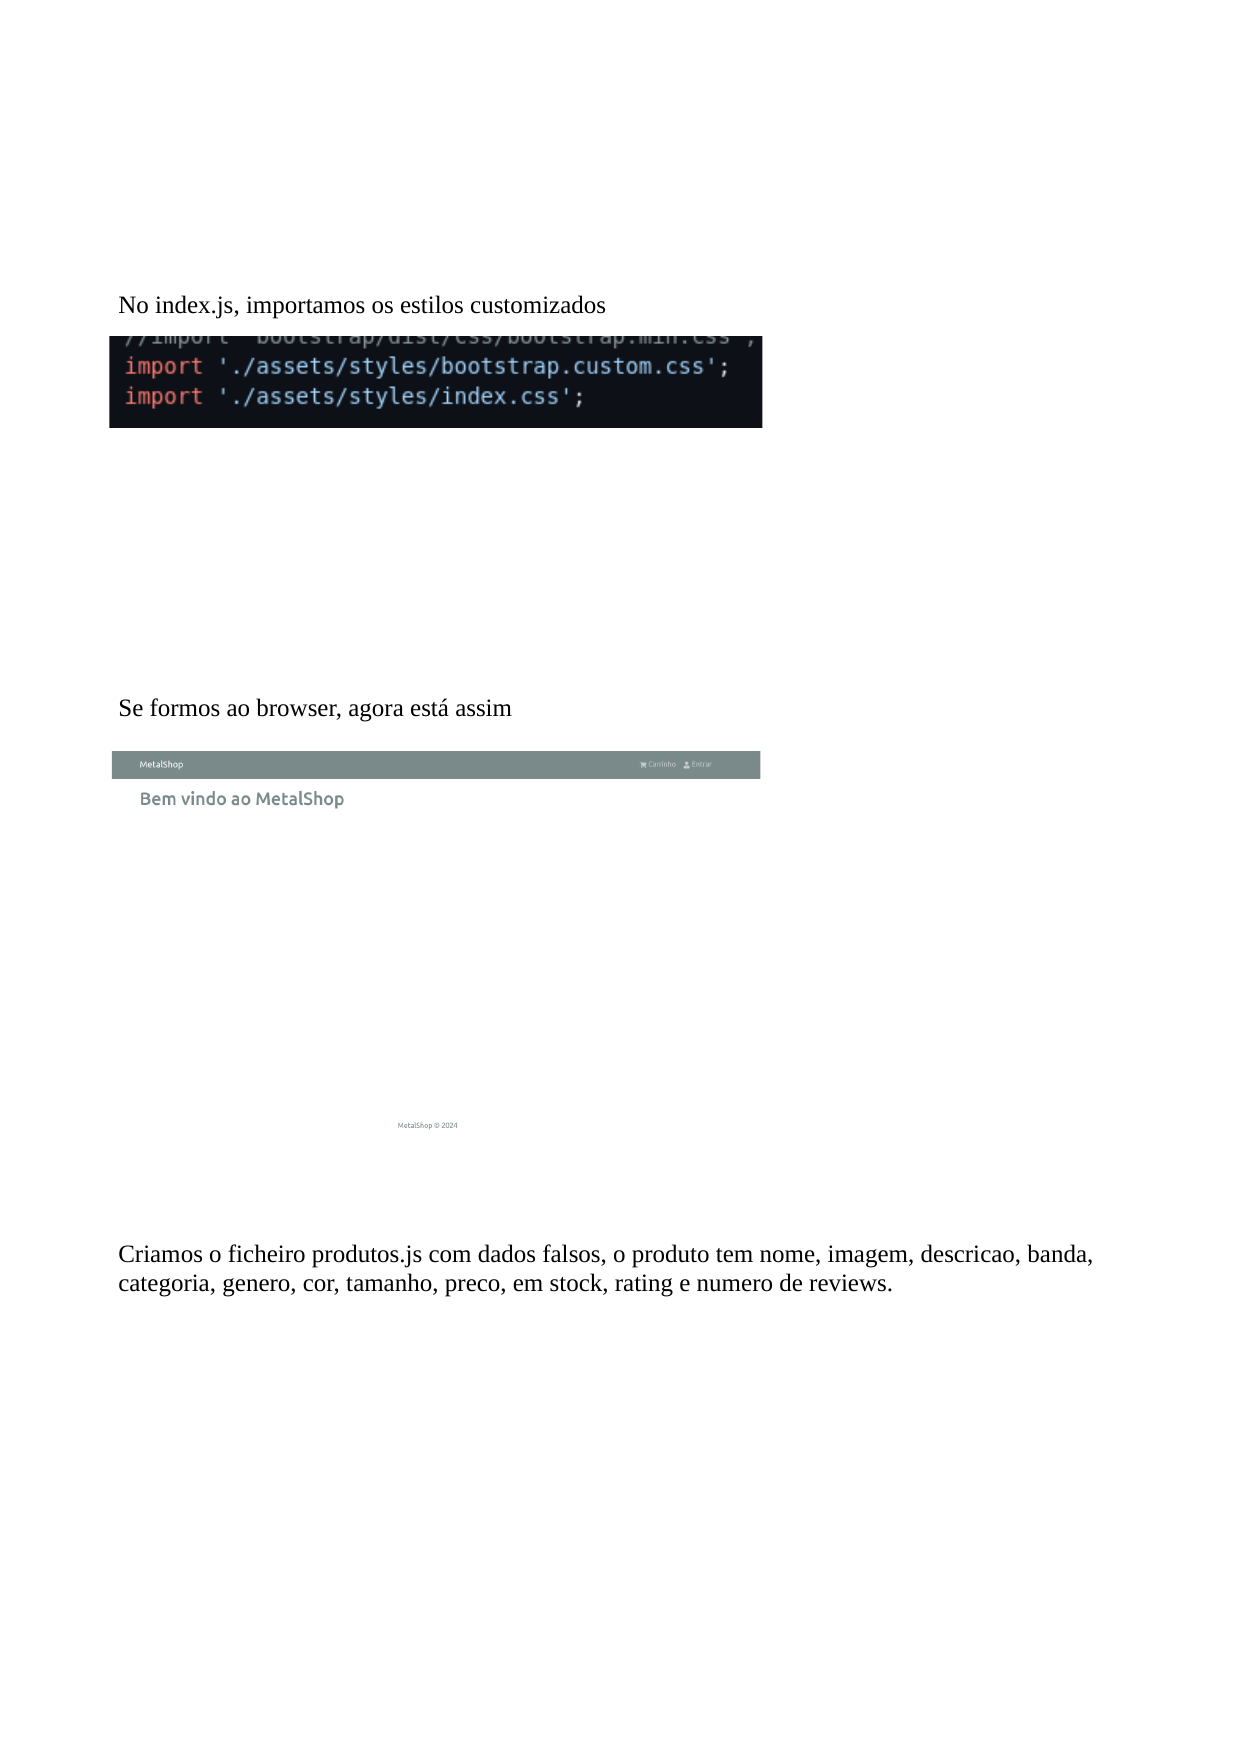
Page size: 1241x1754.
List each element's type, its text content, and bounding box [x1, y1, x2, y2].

text No index.js, importamos os estilos customizados [118, 291, 1122, 319]
text Criamos o ficheiro produtos.js com dados falsos, o produto tem nome, imagem, descricao, banda, categoria, genero, cor, tamanho, preco, em stock, rating e numero de reviews. [118, 1239, 1122, 1297]
text Se formos ao browser, agora está assim [118, 693, 1122, 722]
picture [111, 751, 761, 1143]
picture [109, 336, 763, 428]
